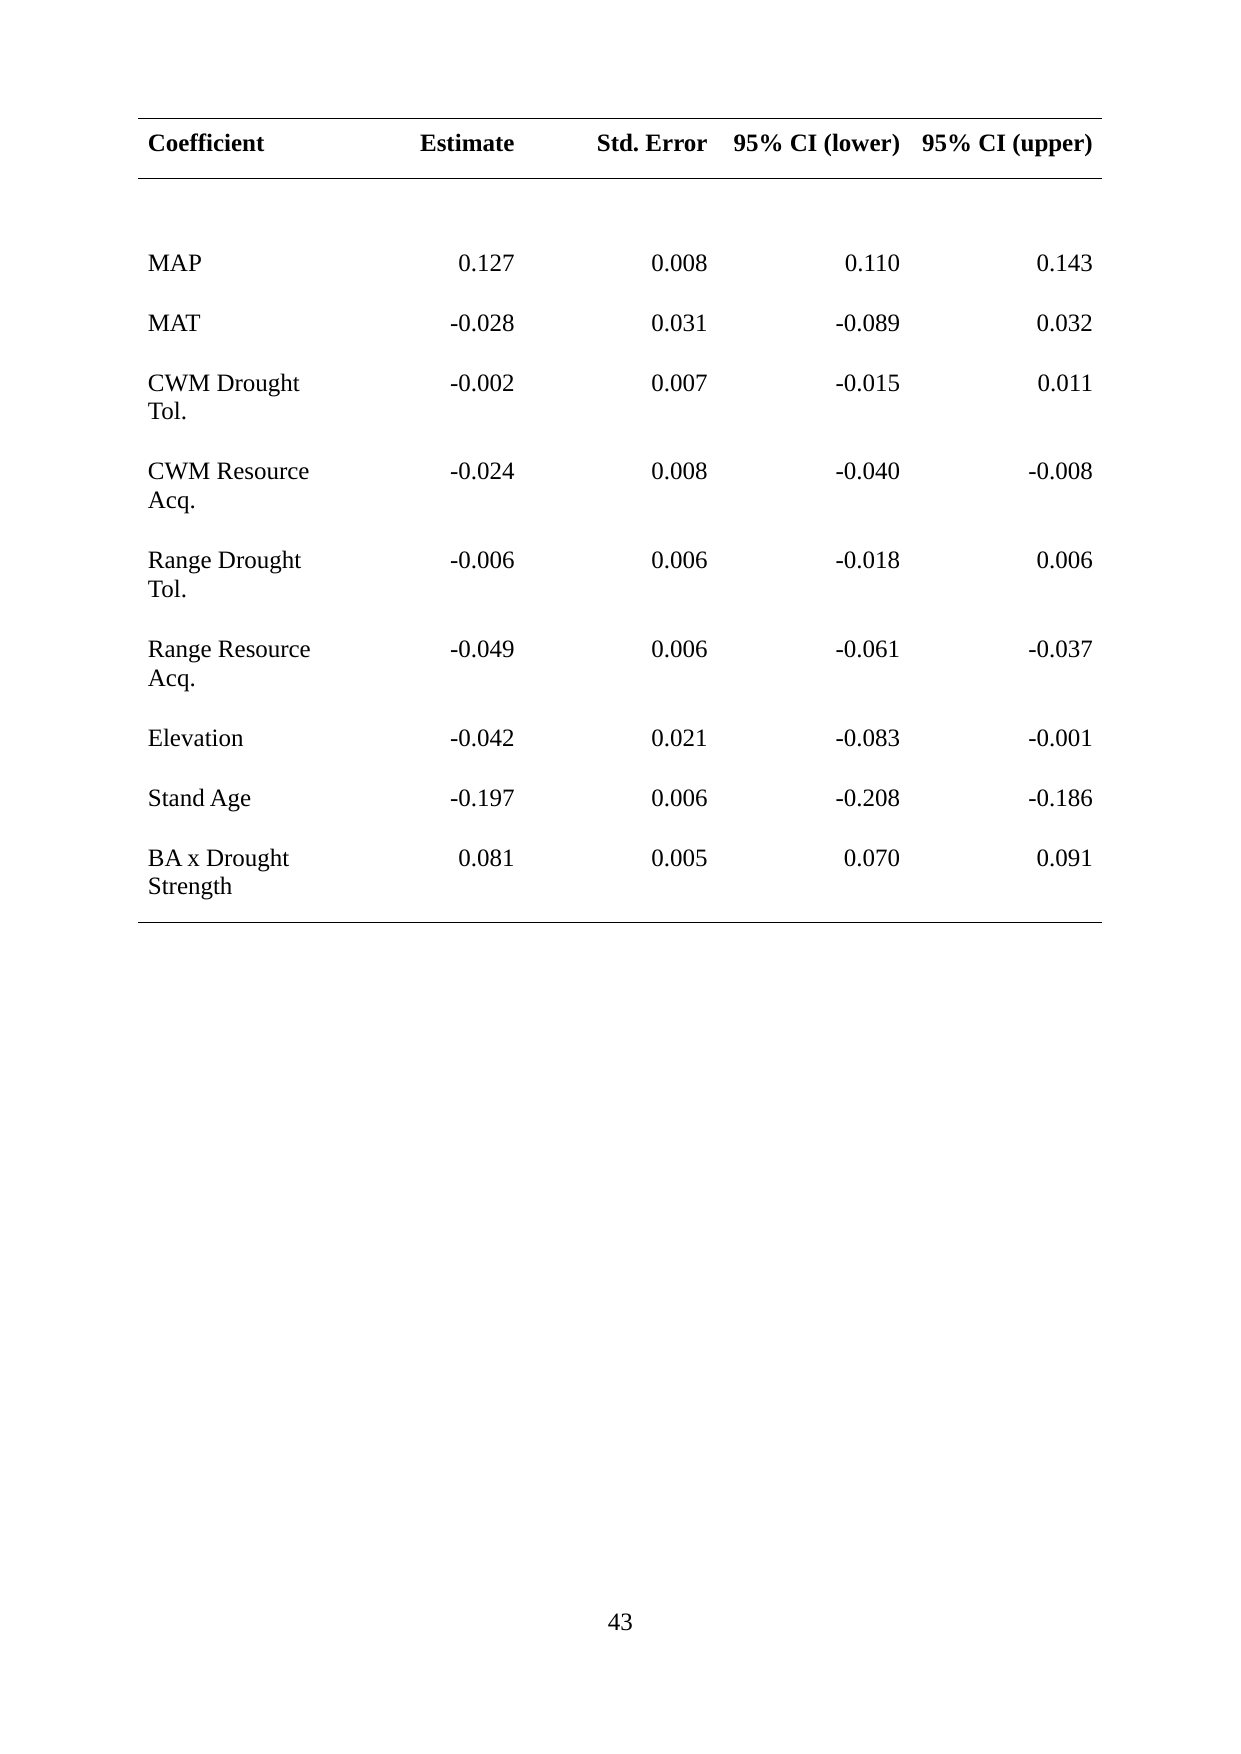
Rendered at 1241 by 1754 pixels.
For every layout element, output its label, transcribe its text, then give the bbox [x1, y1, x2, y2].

table_cell -0.061 [716, 625, 909, 713]
table_cell -0.001 [909, 713, 1102, 773]
table_cell Elevation [138, 713, 331, 773]
table_cell -0.049 [331, 625, 524, 713]
table_cell CWM Resource Acq. [138, 447, 331, 536]
table_header Estimate [331, 119, 524, 178]
table_cell 0.143 [909, 238, 1102, 298]
table_cell CWM Drought Tol. [138, 358, 331, 447]
table_cell 0.006 [524, 773, 716, 833]
table_cell 0.011 [909, 358, 1102, 447]
table_cell -0.015 [716, 358, 909, 447]
table_header 95% CI (upper) [909, 119, 1102, 178]
table_cell [716, 179, 909, 238]
table_cell 0.005 [524, 833, 716, 922]
table_cell Range Drought Tol. [138, 536, 331, 624]
table_cell 0.070 [716, 833, 909, 922]
table_cell 0.032 [909, 298, 1102, 358]
table_cell 0.006 [524, 625, 716, 713]
table_cell 0.007 [524, 358, 716, 447]
table_cell -0.089 [716, 298, 909, 358]
table_cell 0.008 [524, 447, 716, 536]
table_cell 0.006 [909, 536, 1102, 624]
table_cell -0.008 [909, 447, 1102, 536]
table_cell -0.186 [909, 773, 1102, 833]
table_cell Range Resource Acq. [138, 625, 331, 713]
table_cell MAT [138, 298, 331, 358]
table_cell -0.042 [331, 713, 524, 773]
table_cell -0.006 [331, 536, 524, 624]
table_cell -0.002 [331, 358, 524, 447]
table_cell [331, 179, 524, 238]
table_cell 0.021 [524, 713, 716, 773]
table_cell [138, 179, 331, 238]
table_header 95% CI (lower) [716, 119, 909, 178]
table_cell [909, 179, 1102, 238]
table_cell -0.037 [909, 625, 1102, 713]
table_cell -0.028 [331, 298, 524, 358]
table_cell -0.040 [716, 447, 909, 536]
table_cell 0.110 [716, 238, 909, 298]
table_cell -0.197 [331, 773, 524, 833]
table_cell -0.208 [716, 773, 909, 833]
table_cell 0.006 [524, 536, 716, 624]
table_cell -0.083 [716, 713, 909, 773]
table_cell 0.008 [524, 238, 716, 298]
table_header Coefficient [138, 119, 331, 178]
table_cell 0.091 [909, 833, 1102, 922]
table_cell -0.018 [716, 536, 909, 624]
table_cell [524, 179, 716, 238]
table_cell 0.031 [524, 298, 716, 358]
table_cell 0.127 [331, 238, 524, 298]
table_cell MAP [138, 238, 331, 298]
table_cell BA x Drought Strength [138, 833, 331, 922]
table_cell Stand Age [138, 773, 331, 833]
table_cell -0.024 [331, 447, 524, 536]
table_header Std. Error [524, 119, 716, 178]
table_cell 0.081 [331, 833, 524, 922]
